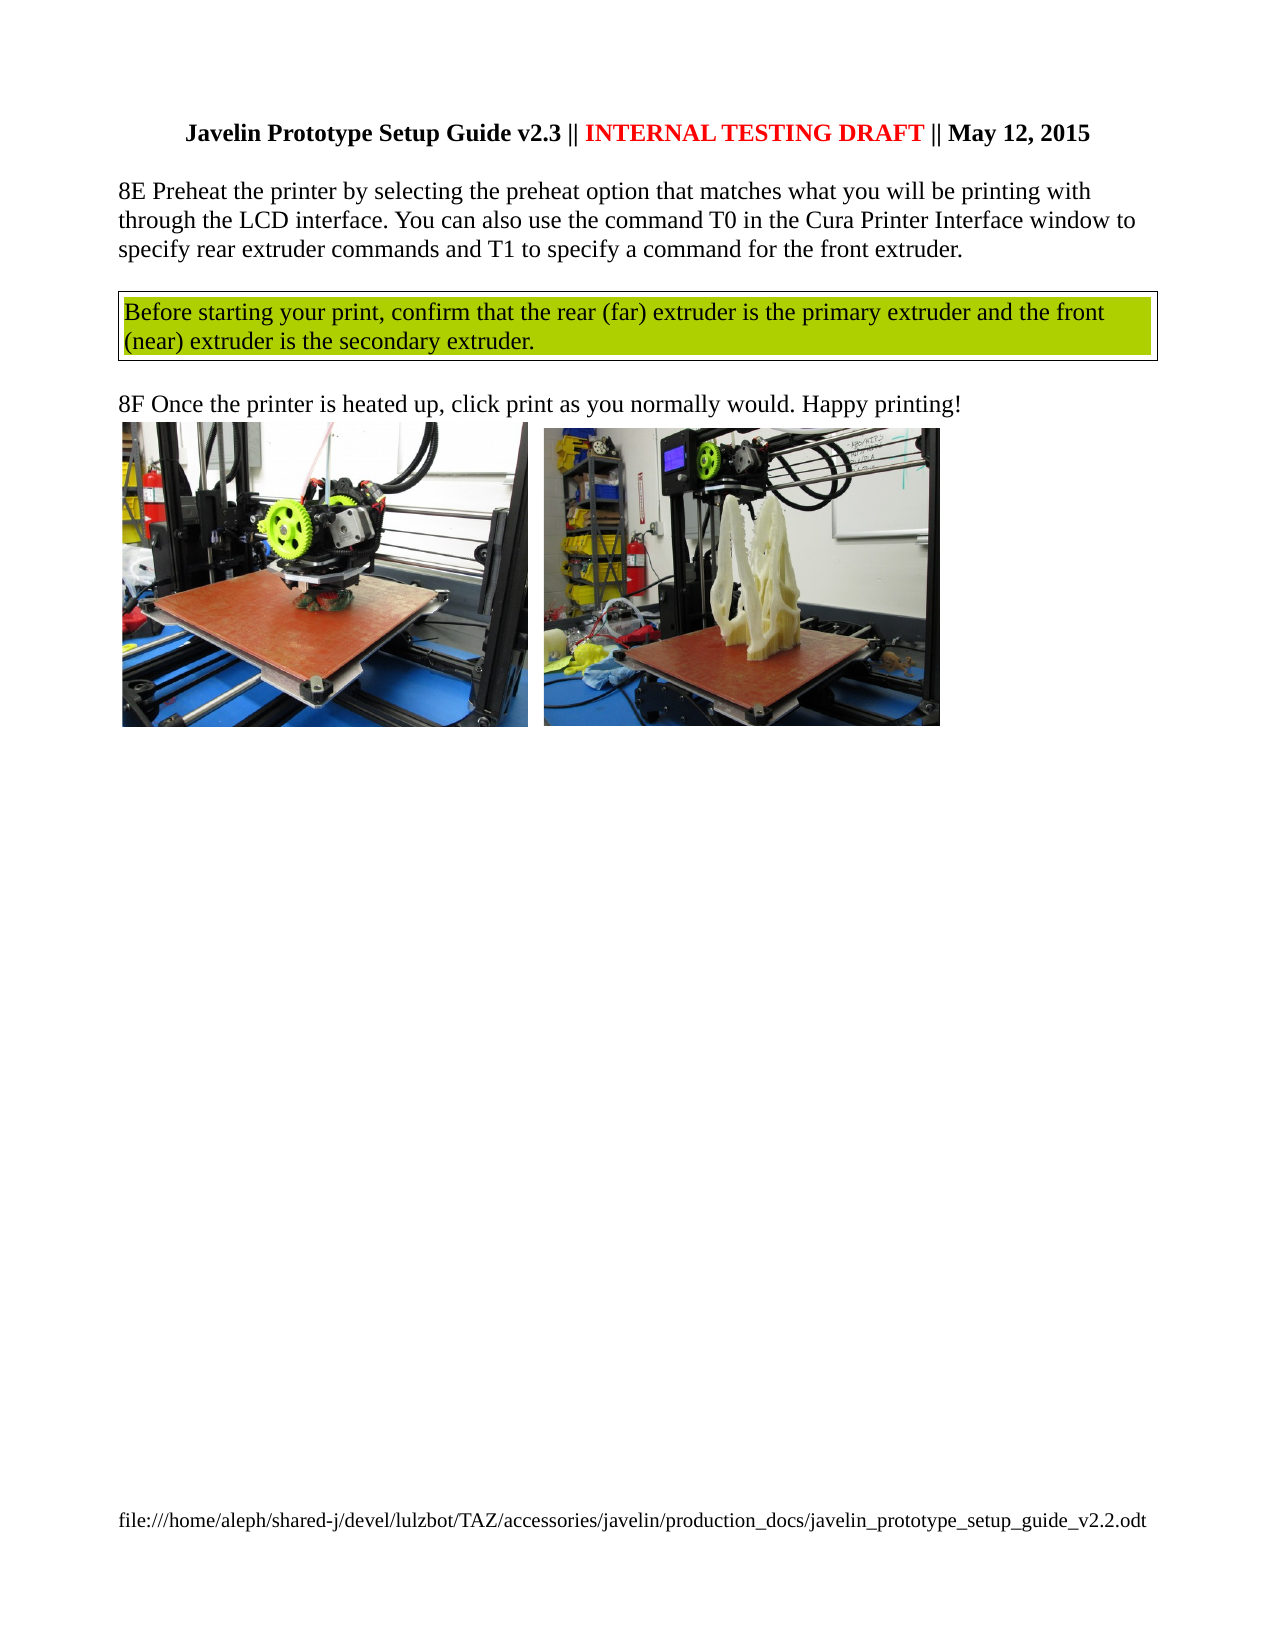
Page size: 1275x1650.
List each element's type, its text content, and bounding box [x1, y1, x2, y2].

picture [122, 422, 528, 727]
text 8E Preheat the printer by selecting the preheat option that matches what you will be printing with through the LCD interface. You can also use the command T0 in the Cura Printer Interface window to specify rear extruder commands and T1 to specify a command for the front extruder. [118, 176, 1157, 263]
picture [543, 428, 940, 726]
text 8F Once the printer is heated up, click print as you normally would. Happy printing! [118, 389, 1157, 418]
table_header Before starting your print, confirm that the rear (far) extruder is the primary extruder and the front (near) extruder is the secondary extruder. [119, 292, 1157, 360]
